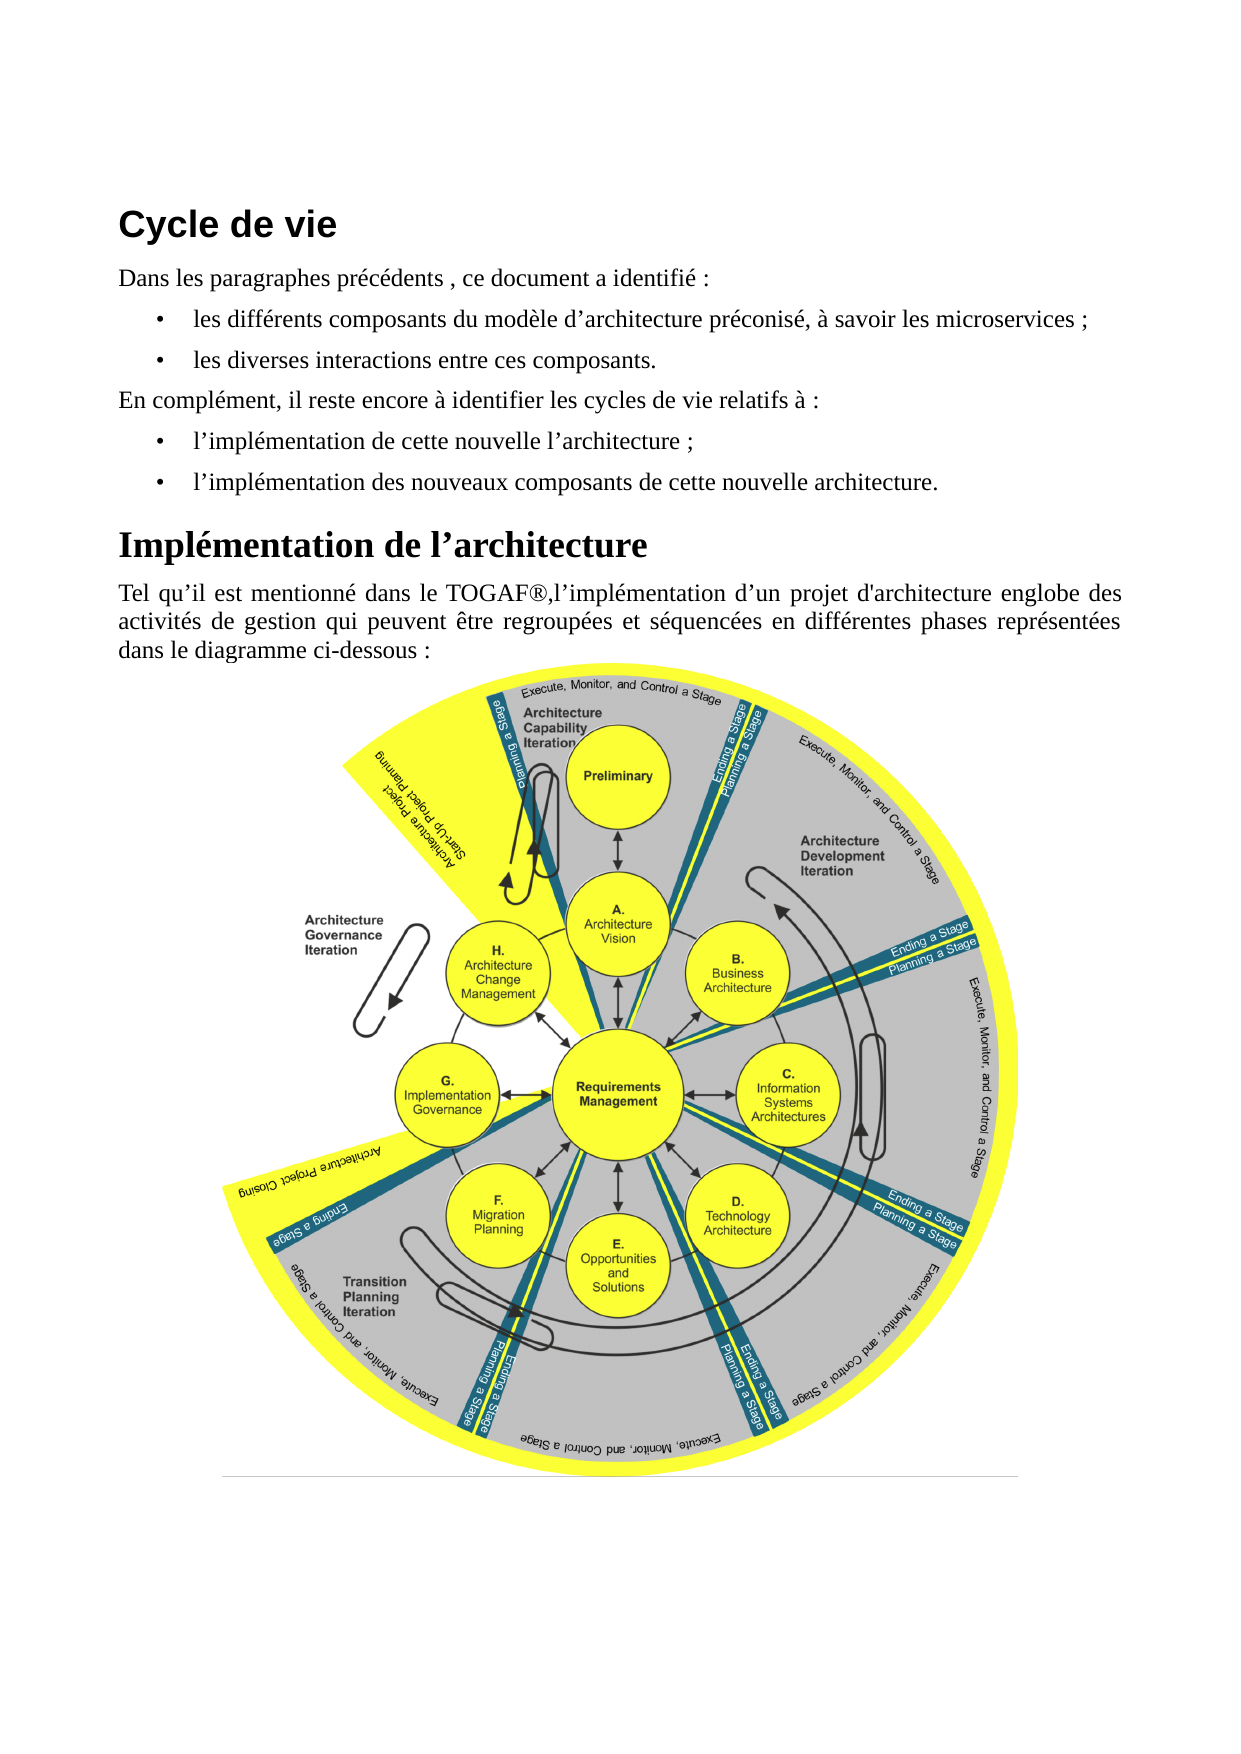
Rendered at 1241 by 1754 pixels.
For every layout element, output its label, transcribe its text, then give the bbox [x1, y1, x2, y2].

subtitle Cycle de vie [118, 201, 1122, 245]
list les diverses interactions entre ces composants. [156, 345, 1122, 373]
text Tel qu’il est mentionné dans le TOGAF®,l’implémentation d’un projet d'architecture englobe des activités de gestion qui peuvent être regroupées et séquencées en différentes phases représentées dans le diagramme ci-dessous : [118, 578, 1122, 664]
picture [222, 663, 1018, 1477]
list les différents composants du modèle d’architecture préconisé, à savoir les microservices ; [156, 304, 1122, 333]
list l’implémentation des nouveaux composants de cette nouvelle architecture. [156, 467, 1122, 495]
text Dans les paragraphes précédents , ce document a identifié : [118, 263, 1122, 292]
text En complément, il reste encore à identifier les cycles de vie relatifs à : [118, 385, 1122, 414]
list l’implémentation de cette nouvelle l’architecture ; [156, 426, 1122, 455]
subtitle Implémentation de l’architecture [118, 522, 1122, 565]
